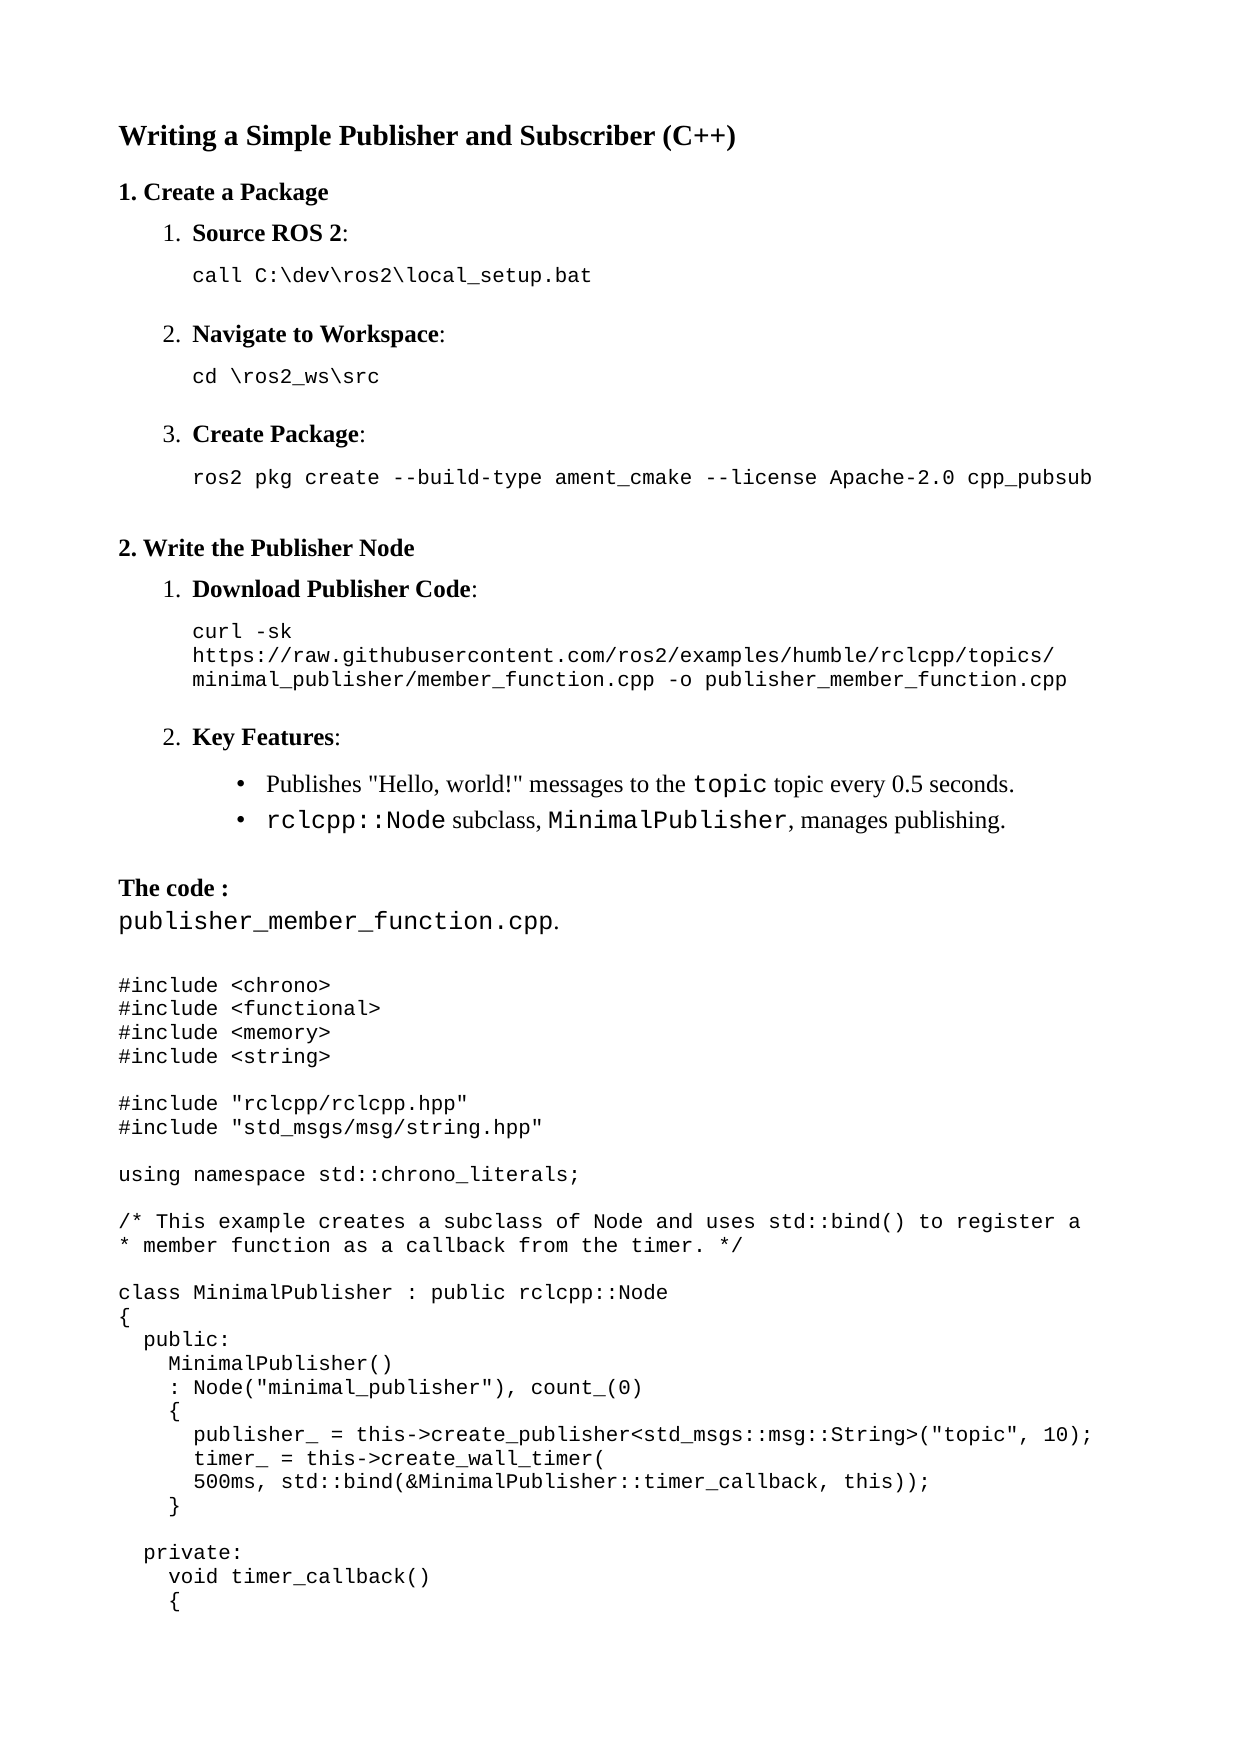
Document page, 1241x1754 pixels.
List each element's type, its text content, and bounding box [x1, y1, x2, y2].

list rclcpp::Node subclass, MinimalPublisher, manages publishing. [236, 805, 1122, 836]
text { [118, 1589, 1122, 1613]
text { [118, 1306, 1122, 1329]
list curl -sk https://raw.githubusercontent.com/ros2/examples/humble/rclcpp/topics/minimal_publisher/member_function.cpp -o publisher_member_function.cpp [162, 621, 1122, 692]
list Download Publisher Code: [162, 574, 1122, 603]
text 500ms, std::bind(&MinimalPublisher::timer_callback, this)); [118, 1471, 1122, 1495]
subtitle 2. Write the Publisher Node [118, 533, 1122, 561]
text private: [118, 1542, 1122, 1566]
text The code : publisher_member_function.cpp. [118, 873, 1122, 937]
text /* This example creates a subclass of Node and uses std::bind() to register a [118, 1211, 1122, 1235]
list Create Package: [162, 419, 1122, 448]
text timer_ = this->create_wall_timer( [118, 1448, 1122, 1471]
list call C:\dev\ros2\local_setup.bat [162, 266, 1122, 289]
text MinimalPublisher() [118, 1353, 1122, 1377]
text } [118, 1495, 1122, 1519]
text #include <chrono> [118, 975, 1122, 998]
list cd \ros2_ws\src [162, 366, 1122, 390]
list Publishes "Hello, world!" messages to the topic topic every 0.5 seconds. [236, 769, 1122, 800]
subtitle Writing a Simple Publisher and Subscriber (C++) [118, 118, 1122, 152]
text class MinimalPublisher : public rclcpp::Node [118, 1282, 1122, 1306]
list Key Features: [162, 722, 1122, 751]
list ros2 pkg create --build-type ament_cmake --license Apache-2.0 cpp_pubsub [162, 467, 1122, 491]
text #include <memory> [118, 1022, 1122, 1046]
list Source ROS 2: [162, 218, 1122, 247]
list Navigate to Workspace: [162, 319, 1122, 347]
text #include "rclcpp/rclcpp.hpp" [118, 1093, 1122, 1117]
text using namespace std::chrono_literals; [118, 1164, 1122, 1188]
text void timer_callback() [118, 1566, 1122, 1589]
subtitle 1. Create a Package [118, 177, 1122, 205]
text : Node("minimal_publisher"), count_(0) [118, 1377, 1122, 1400]
text publisher_ = this->create_publisher<std_msgs::msg::String>("topic", 10); [118, 1424, 1122, 1448]
text * member function as a callback from the timer. */ [118, 1235, 1122, 1258]
text public: [118, 1329, 1122, 1353]
text { [118, 1400, 1122, 1424]
text #include "std_msgs/msg/string.hpp" [118, 1117, 1122, 1140]
text #include <string> [118, 1046, 1122, 1069]
text #include <functional> [118, 998, 1122, 1022]
